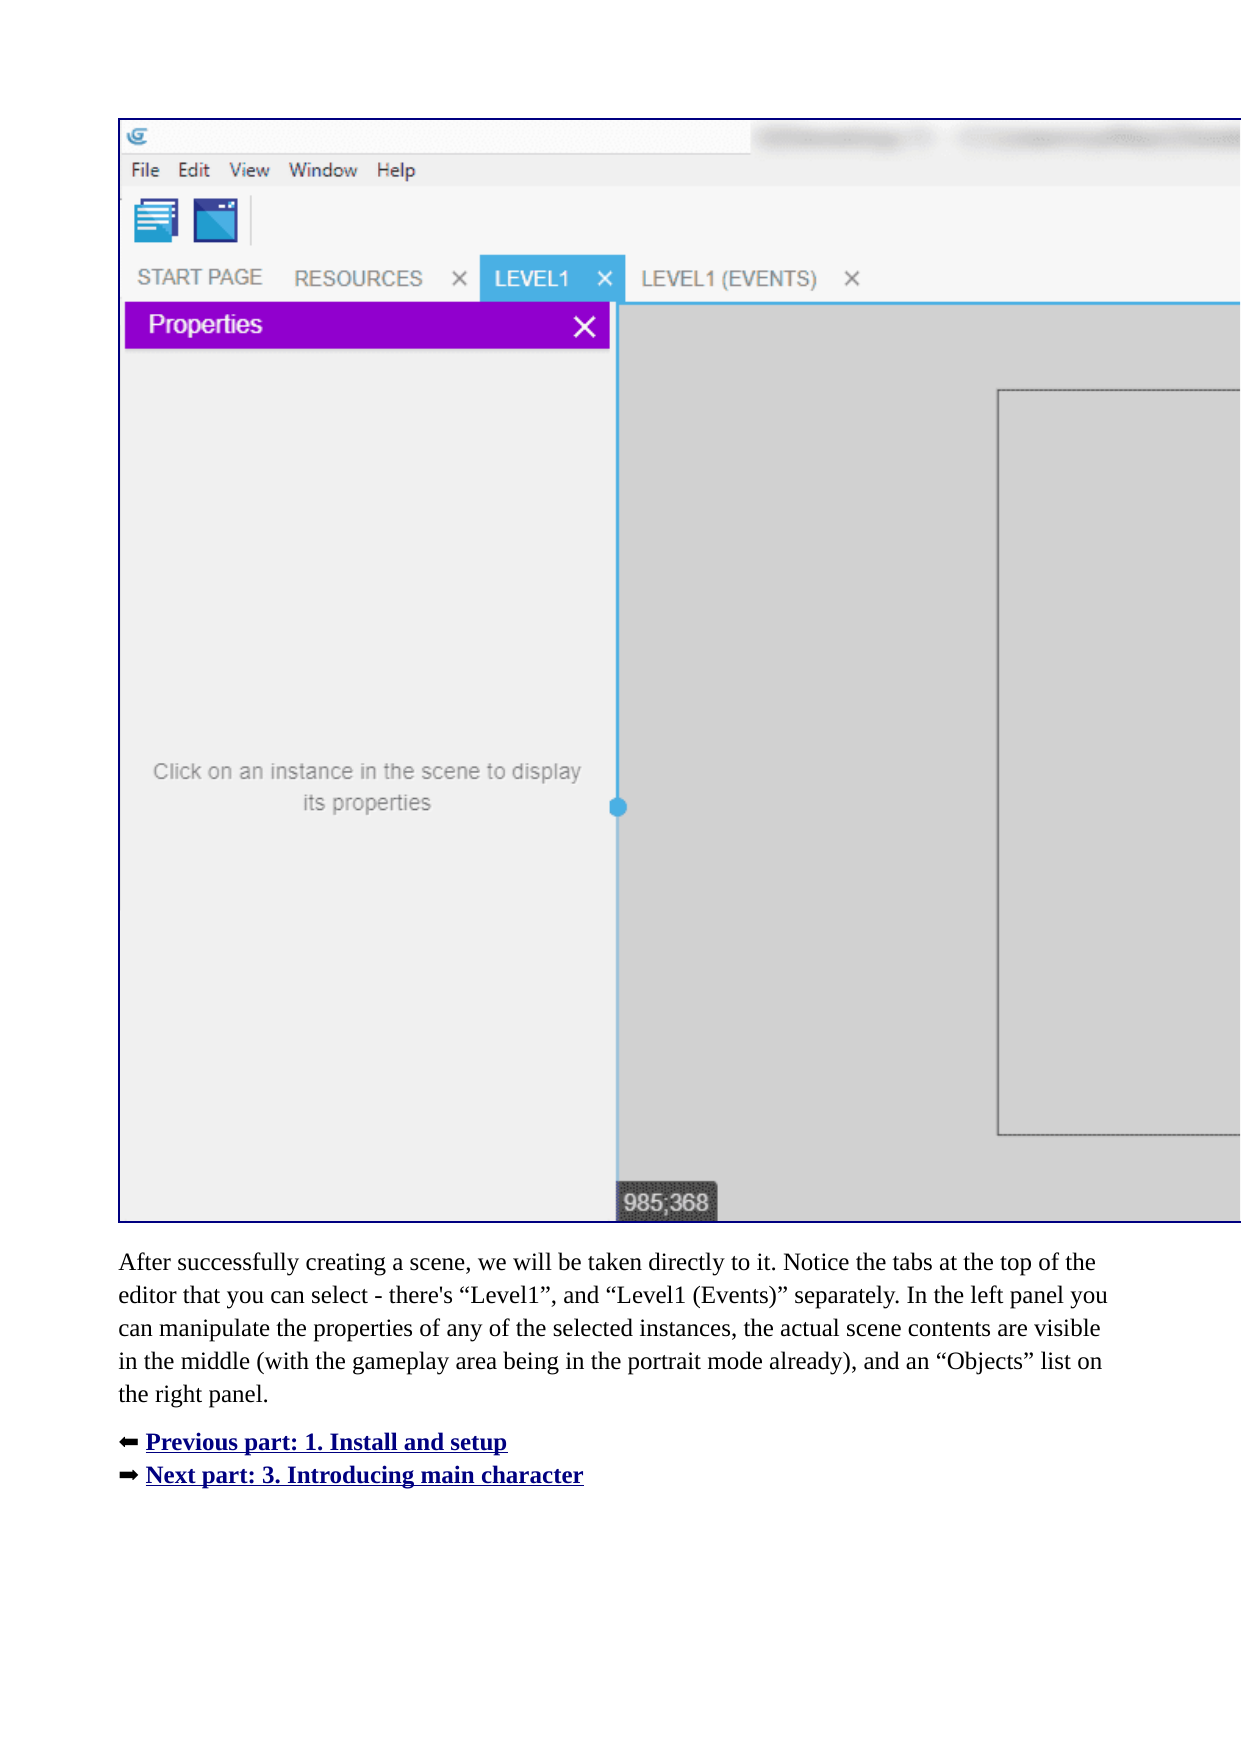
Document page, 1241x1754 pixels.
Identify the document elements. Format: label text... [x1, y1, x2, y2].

text After successfully creating a scene, we will be taken directly to it. Notice the tabs at the top of the editor that you can select - there's “Level1”, and “Level1 (Events)” separately. In the left panel you can manipulate the properties of any of the selected instances, the actual scene contents are visible in the middle (with the gameplay area being in the portrait mode already), and an “Objects” list on the right panel. [118, 1247, 1122, 1408]
text ⬅️ Previous part: 1. Install and setup ➡️ Next part: 3. Introducing main character [118, 1427, 1122, 1488]
picture [120, 120, 1241, 1221]
